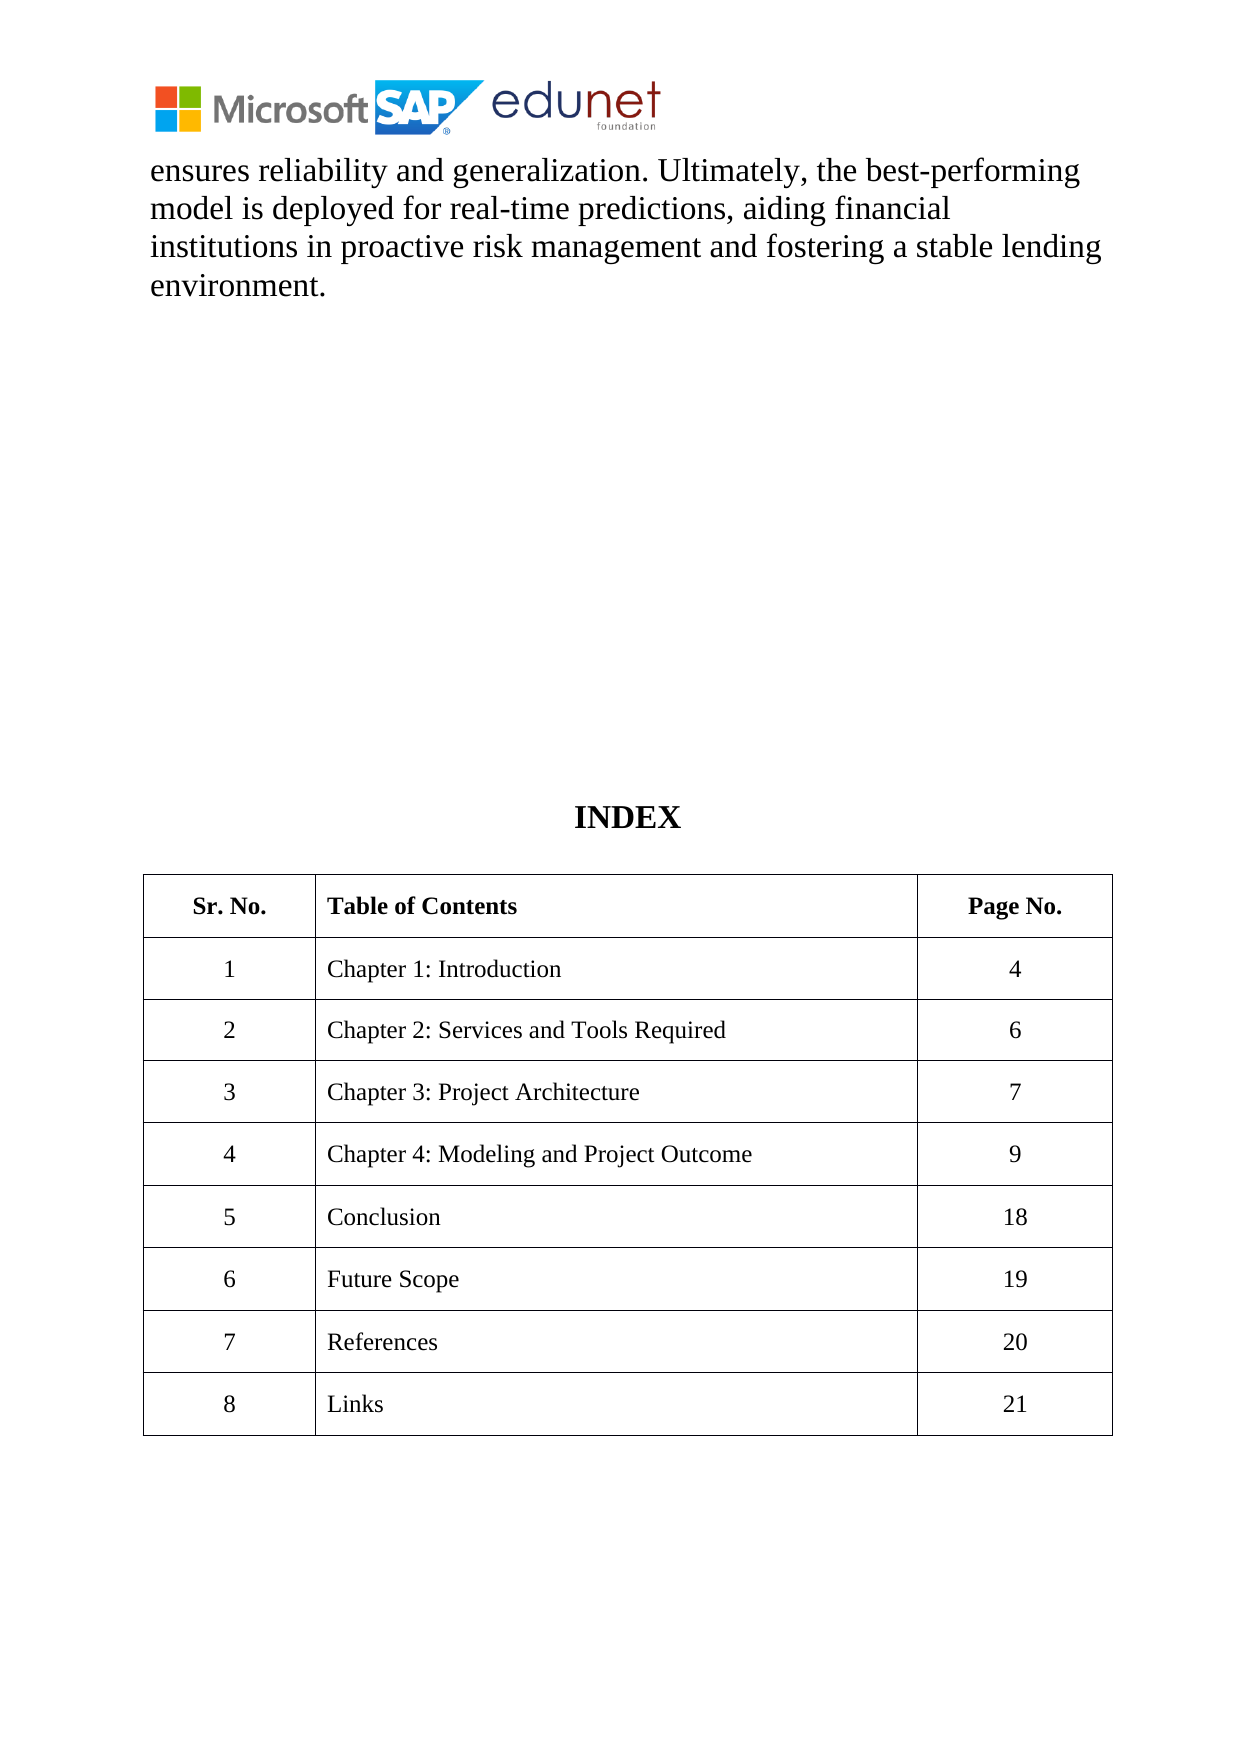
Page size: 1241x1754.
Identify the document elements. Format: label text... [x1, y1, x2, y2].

table_cell Links [316, 1373, 917, 1434]
table_header Page No. [918, 875, 1112, 937]
table_header Table of Contents [316, 875, 917, 937]
table_cell Future Scope [316, 1248, 917, 1309]
table_cell Chapter 4: Modeling and Project Outcome [316, 1123, 917, 1184]
table_cell 5 [144, 1186, 315, 1247]
table_cell References [316, 1311, 917, 1372]
table_cell 4 [144, 1123, 315, 1184]
table_cell Chapter 2: Services and Tools Required [316, 1000, 917, 1059]
table_cell 8 [144, 1373, 315, 1434]
table_cell Chapter 1: Introduction [316, 938, 917, 999]
table_cell 4 [918, 938, 1112, 999]
table_cell 6 [918, 1000, 1112, 1059]
table_cell 9 [918, 1123, 1112, 1184]
text ensures reliability and generalization. Ultimately, the best-performing model is deployed for real-time predictions, aiding financial institutions in proactive risk management and fostering a stable lending environment. [150, 150, 1105, 303]
table_cell 19 [918, 1248, 1112, 1309]
table_header Sr. No. [144, 875, 315, 937]
table_cell 18 [918, 1186, 1112, 1247]
table_cell 2 [144, 1000, 315, 1059]
table_cell 7 [918, 1061, 1112, 1122]
table_cell 7 [144, 1311, 315, 1372]
table_cell 1 [144, 938, 315, 999]
table_cell 21 [918, 1373, 1112, 1434]
picture [150, 75, 668, 136]
table_cell 6 [144, 1248, 315, 1309]
table_cell 20 [918, 1311, 1112, 1372]
table_cell 3 [144, 1061, 315, 1122]
text INDEX [150, 797, 1105, 836]
table_cell Conclusion [316, 1186, 917, 1247]
table_cell Chapter 3: Project Architecture [316, 1061, 917, 1122]
